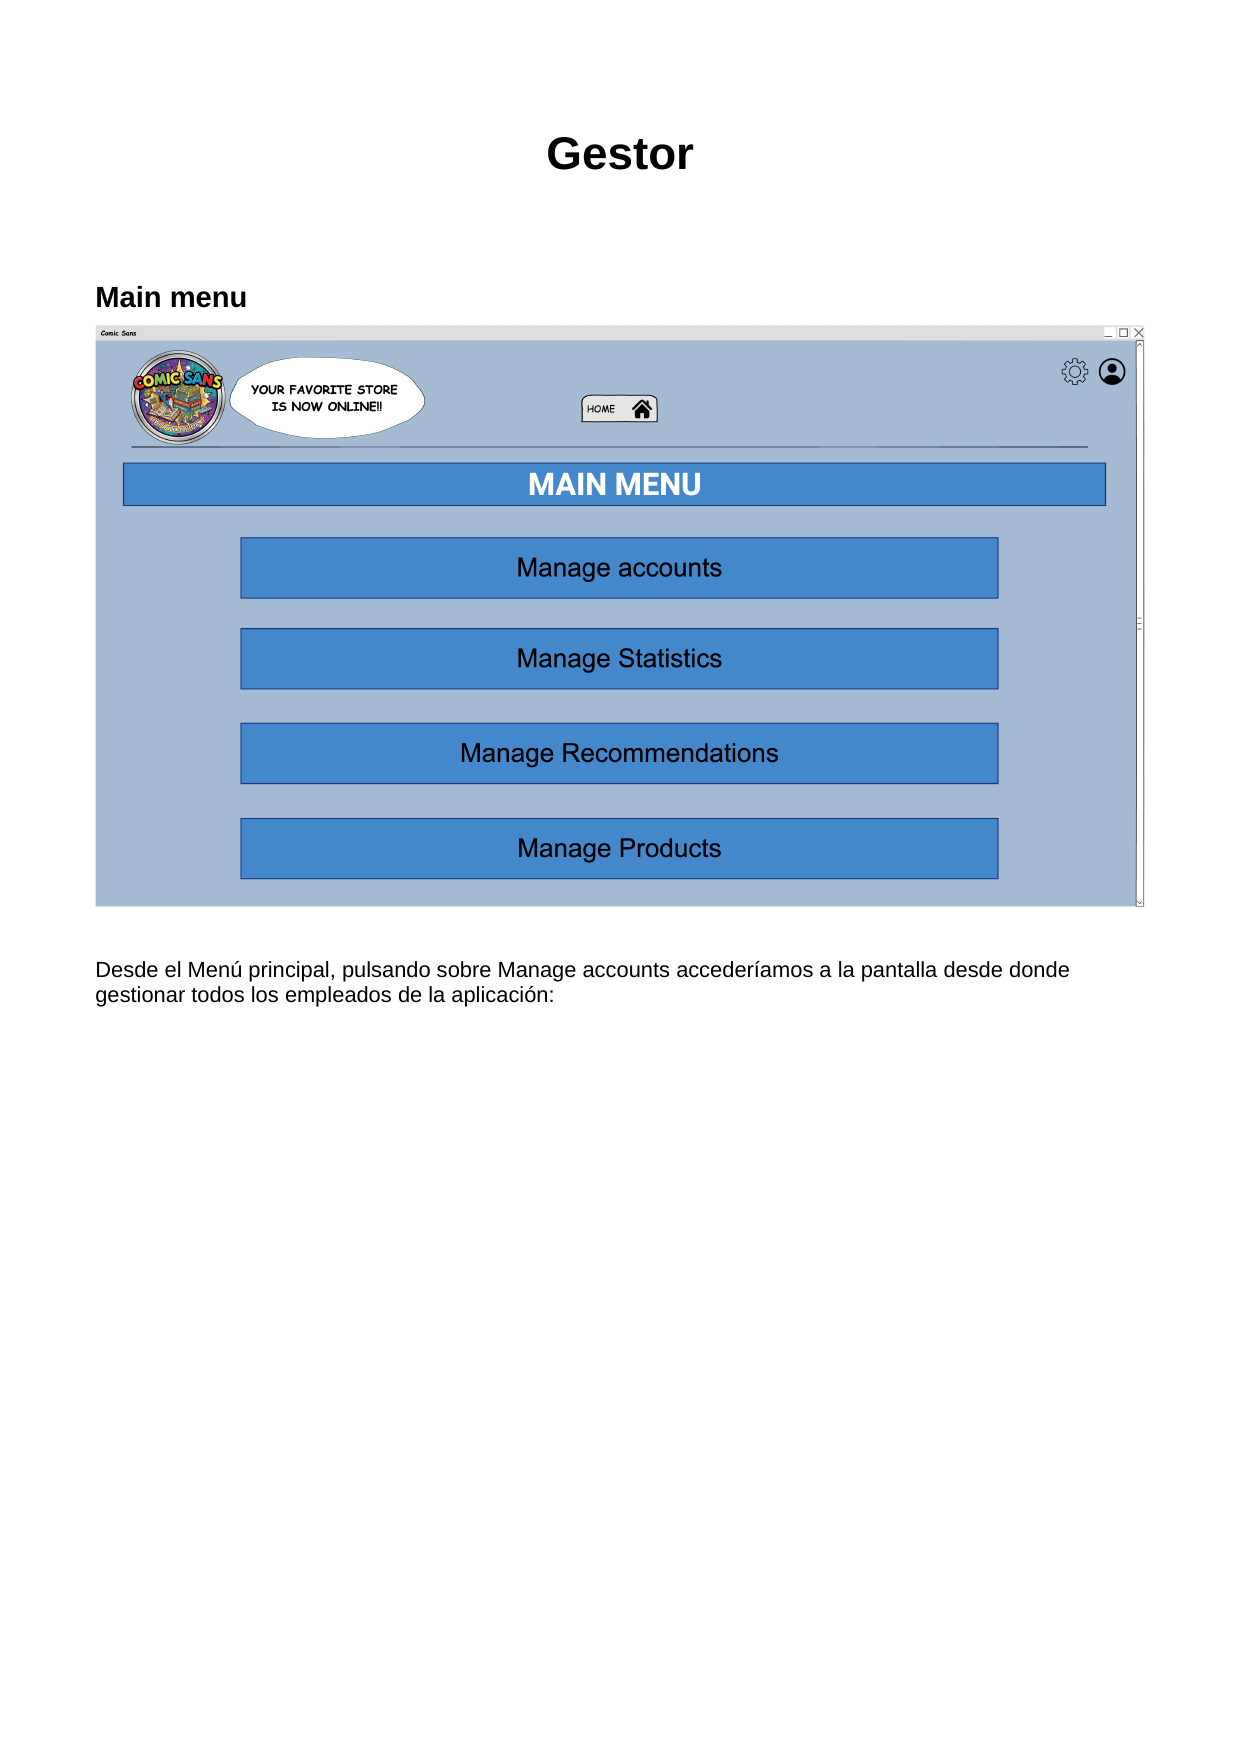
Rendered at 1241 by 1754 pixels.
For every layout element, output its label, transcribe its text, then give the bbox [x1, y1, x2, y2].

title Gestor [95, 127, 1145, 179]
text Desde el Menú principal, pulsando sobre Manage accounts accederíamos a la pantalla desde donde gestionar todos los empleados de la aplicación: [95, 907, 1145, 1007]
subtitle Main menu [95, 279, 1145, 313]
